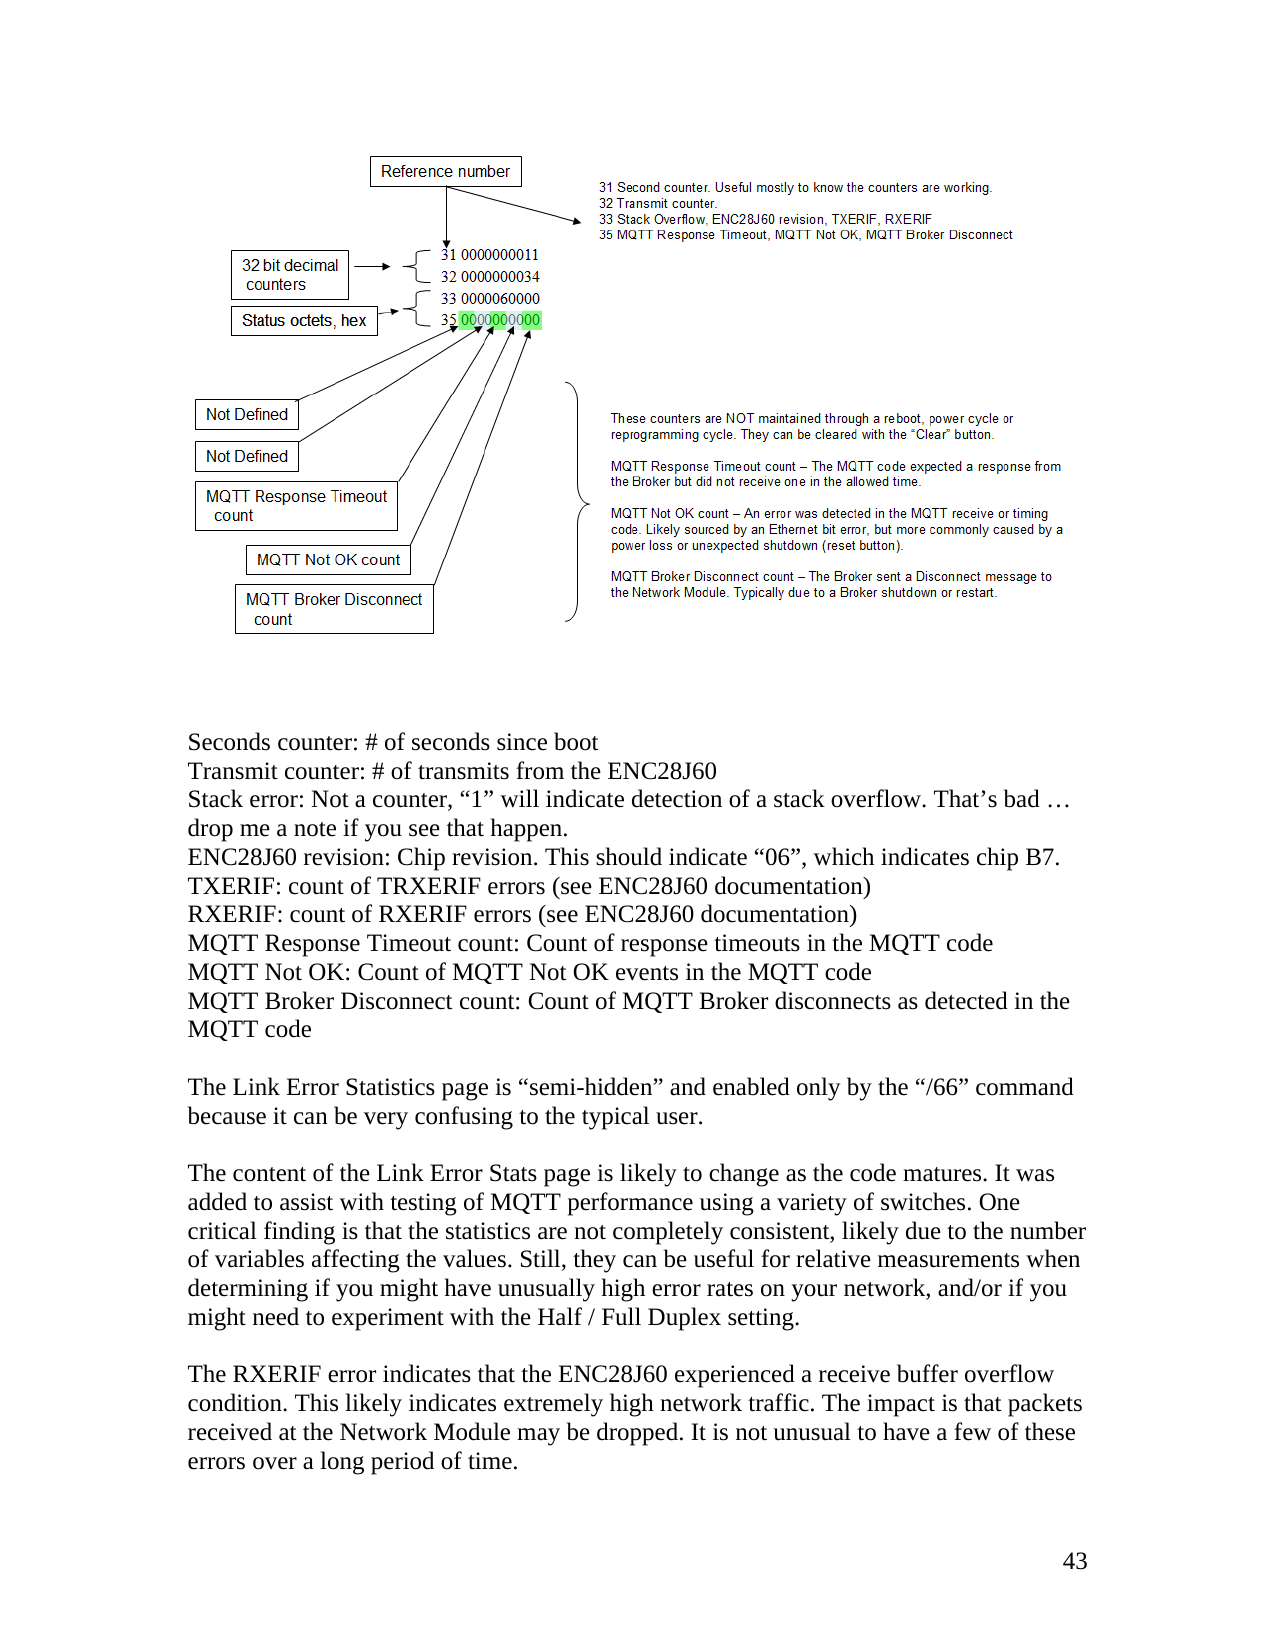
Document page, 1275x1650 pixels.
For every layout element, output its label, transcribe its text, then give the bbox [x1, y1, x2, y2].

text TXERIF: count of TRXERIF errors (see ENC28J60 documentation) [187, 871, 1087, 899]
text Transmit counter: # of transmits from the ENC28J60 [187, 756, 1087, 784]
text The RXERIF error indicates that the ENC28J60 experienced a receive buffer overflow condition. This likely indicates extremely high network traffic. The impact is that packets received at the Network Module may be dropped. It is not unusual to have a few of these errors over a long period of time. [187, 1359, 1087, 1474]
text Seconds counter: # of seconds since boot [187, 727, 1087, 756]
text ENC28J60 revision: Chip revision. This should indicate “06”, which indicates chip B7. [187, 842, 1087, 871]
text MQTT Broker Disconnect count: Count of MQTT Broker disconnects as detected in the MQTT code [187, 986, 1087, 1043]
text MQTT Not OK: Count of MQTT Not OK events in the MQTT code [187, 957, 1087, 986]
text RXERIF: count of RXERIF errors (see ENC28J60 documentation) [187, 899, 1087, 928]
picture [187, 149, 1079, 641]
text Stack error: Not a counter, “1” will indicate detection of a stack overflow. That’s bad … drop me a note if you see that happen. [187, 784, 1087, 842]
text MQTT Response Timeout count: Count of response timeouts in the MQTT code [187, 928, 1087, 957]
text The Link Error Statistics page is “semi-hidden” and enabled only by the “/66” command because it can be very confusing to the typical user. [187, 1072, 1087, 1129]
text The content of the Link Error Stats page is likely to change as the code matures. It was added to assist with testing of MQTT performance using a variety of switches. One critical finding is that the statistics are not completely consistent, likely due to the number of variables affecting the values. Still, they can be useful for relative measurements when determining if you might have unusually high error rates on your network, and/or if you might need to experiment with the Half / Full Duplex setting. [187, 1158, 1087, 1331]
